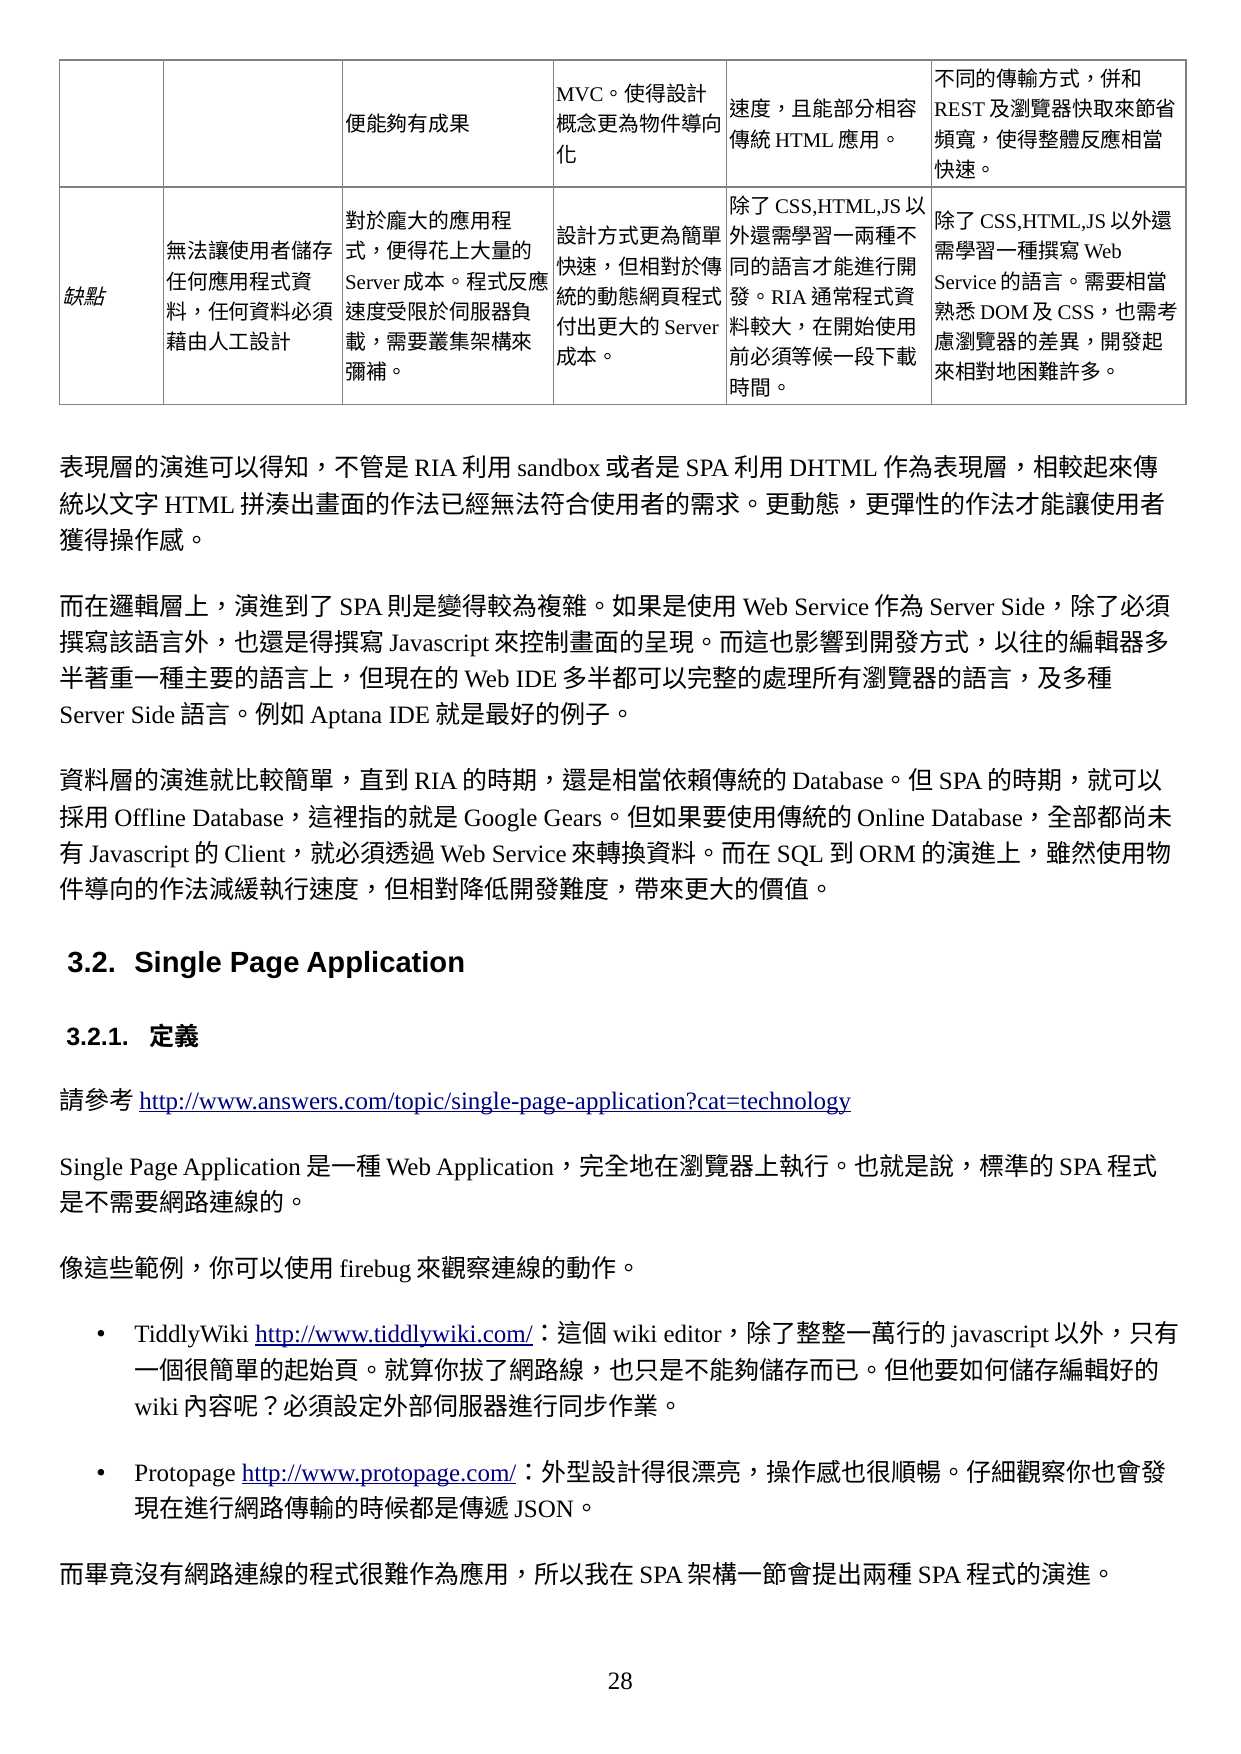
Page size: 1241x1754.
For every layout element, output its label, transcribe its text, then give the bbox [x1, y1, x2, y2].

text 資料層的演進就比較簡單，直到RIA的時期，還是相當依賴傳統的Database。但SPA的時期，就可以採用Offline Database，這裡指的就是Google Gears。但如果要使用傳統的Online Database，全部都尚未有Javascript的Client，就必須透過Web Service來轉換資料。而在SQL到ORM的演進上，雖然使用物件導向的作法減緩執行速度，但相對降低開發難度，帶來更大的價值。 [59, 761, 1181, 906]
text 像這些範例，你可以使用firebug來觀察連線的動作。 [59, 1248, 1181, 1284]
table_cell [60, 61, 163, 186]
table_cell 速度，且能部分相容傳統HTML應用。 [727, 61, 931, 186]
list TiddlyWiki http://www.tiddlywiki.com/：這個wiki editor，除了整整一萬行的javascript以外，只有一個很簡單的起始頁。就算你拔了網路線，也只是不能夠儲存而已。但他要如何儲存編輯好的wiki內容呢？必須設定外部伺服器進行同步作業。 [97, 1314, 1181, 1423]
table_cell 對於龐大的應用程式，便得花上大量的Server成本。程式反應速度受限於伺服器負載，需要叢集架構來彌補。 [343, 188, 553, 404]
table_cell 便能夠有成果 [343, 61, 553, 186]
text 表現層的演進可以得知，不管是RIA利用sandbox或者是SPA利用DHTML作為表現層，相較起來傳統以文字HTML拼湊出畫面的作法已經無法符合使用者的需求。更動態，更彈性的作法才能讓使用者獲得操作感。 [59, 448, 1181, 557]
table_cell 無法讓使用者儲存任何應用程式資料，任何資料必須藉由人工設計 [164, 188, 342, 404]
table_cell 除了CSS,HTML,JS以外還需學習一兩種不同的語言才能進行開發。RIA通常程式資料較大，在開始使用前必須等候一段下載時間。 [727, 188, 931, 404]
text 而畢竟沒有網路連線的程式很難作為應用，所以我在SPA架構一節會提出兩種SPA程式的演進。 [59, 1554, 1181, 1591]
table_cell 不同的傳輸方式，併和REST及瀏覽器快取來節省頻寬，使得整體反應相當快速。 [932, 61, 1185, 186]
table_cell 設計方式更為簡單快速，但相對於傳統的動態網頁程式付出更大的Server成本。 [554, 188, 726, 404]
text 而在邏輯層上，演進到了SPA則是變得較為複雜。如果是使用Web Service作為Server Side，除了必須撰寫該語言外，也還是得撰寫Javascript來控制畫面的呈現。而這也影響到開發方式，以往的編輯器多半著重一種主要的語言上，但現在的Web IDE多半都可以完整的處理所有瀏覽器的語言，及多種Server Side語言。例如Aptana IDE就是最好的例子。 [59, 586, 1181, 731]
table_cell 缺點 [60, 188, 163, 404]
subtitle Single Page Application [59, 946, 1181, 979]
table_cell 除了CSS,HTML,JS以外還需學習一種撰寫Web Service的語言。需要相當熟悉DOM及CSS，也需考慮瀏覽器的差異，開發起來相對地困難許多。 [932, 188, 1185, 404]
table_cell MVC。使得設計概念更為物件導向化 [554, 61, 726, 186]
list Protopage http://www.protopage.com/：外型設計得很漂亮，操作感也很順暢。仔細觀察你也會發現在進行網路傳輸的時候都是傳遞JSON。 [97, 1452, 1181, 1525]
text 請參考http://www.answers.com/topic/single-page-application?cat=technology [59, 1080, 1181, 1116]
subtitle 定義 [59, 1017, 1181, 1053]
table_cell [164, 61, 342, 186]
text Single Page Application是一種Web Application，完全地在瀏覽器上執行。也就是說，標準的SPA程式是不需要網路連線的。 [59, 1146, 1181, 1218]
